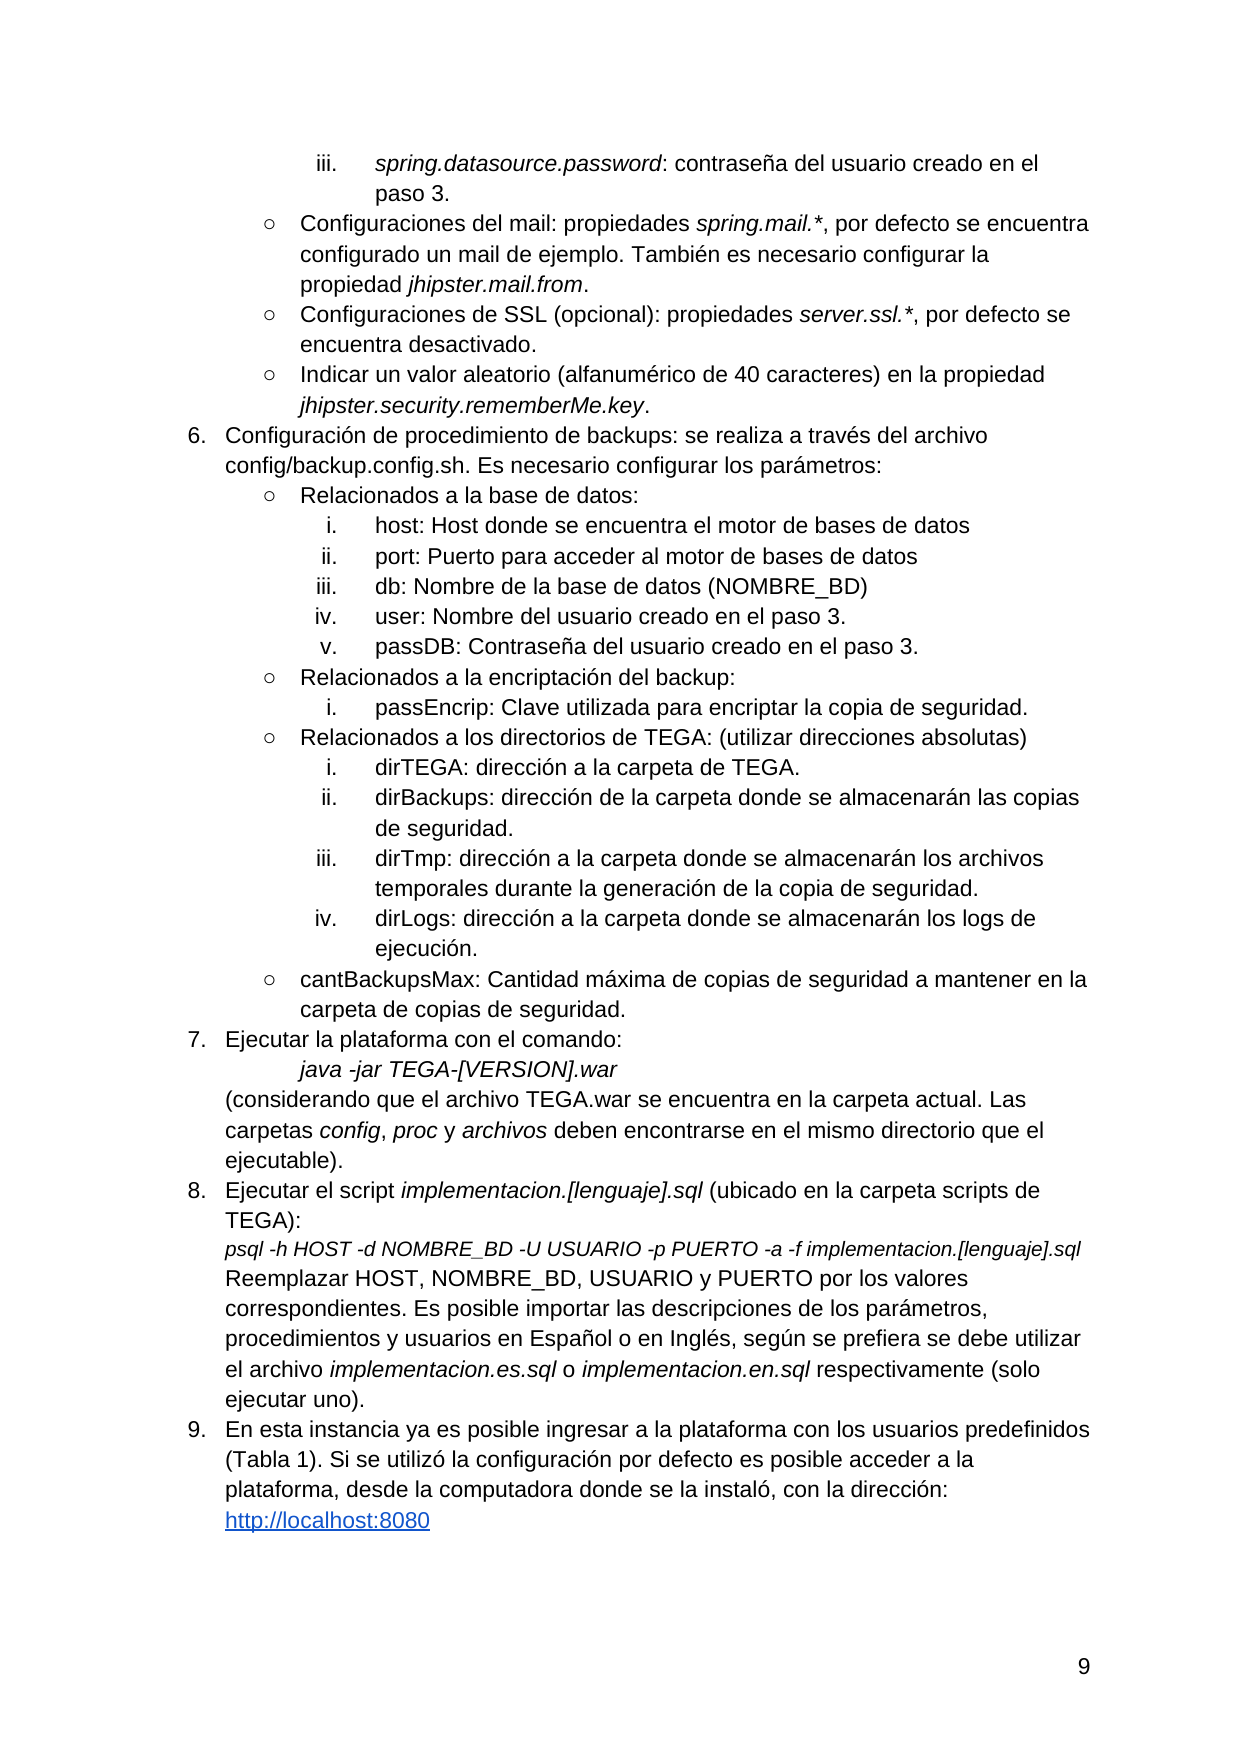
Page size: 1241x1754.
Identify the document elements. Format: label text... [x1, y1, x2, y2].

list spring.datasource.password: contraseña del usuario creado en el paso 3. [337, 150, 1090, 207]
list port: Puerto para acceder al motor de bases de datos [337, 543, 1090, 569]
list dirBackups: dirección de la carpeta donde se almacenarán las copias de seguridad. [337, 784, 1090, 841]
list dirTEGA: dirección a la carpeta de TEGA. [337, 754, 1090, 781]
list host: Host donde se encuentra el motor de bases de datos [337, 512, 1090, 539]
list Ejecutar la plataforma con el comando: java -jar TEGA-[VERSION].war (considerando que el archivo TEGA.war se encuentra en la carpeta actual. Las carpetas config, proc y archivos deben encontrarse en el mismo directorio que el ejecutable). [187, 1026, 1090, 1173]
list dirLogs: dirección a la carpeta donde se almacenarán los logs de ejecución. [337, 905, 1090, 962]
list passDB: Contraseña del usuario creado en el paso 3. [337, 633, 1090, 660]
list Relacionados a los directorios de TEGA: (utilizar direcciones absolutas) [262, 724, 1090, 750]
list Relacionados a la encriptación del backup: [262, 663, 1090, 690]
list En esta instancia ya es posible ingresar a la plataforma con los usuarios predefinidos (Tabla 1). Si se utilizó la configuración por defecto es posible acceder a la plataforma, desde la computadora donde se la instaló, con la dirección: http://localhost:8080 [187, 1416, 1090, 1533]
list Configuración de procedimiento de backups: se realiza a través del archivo config/backup.config.sh. Es necesario configurar los parámetros: [187, 422, 1090, 478]
list Configuraciones de SSL (opcional): propiedades server.ssl.*, por defecto se encuentra desactivado. [262, 301, 1090, 358]
list passEncrip: Clave utilizada para encriptar la copia de seguridad. [337, 694, 1090, 720]
list dirTmp: dirección a la carpeta donde se almacenarán los archivos temporales durante la generación de la copia de seguridad. [337, 845, 1090, 901]
list Ejecutar el script implementacion.[lenguaje].sql (ubicado en la carpeta scripts de TEGA): psql -h HOST -d NOMBRE_BD -U USUARIO -p PUERTO -a -f implementacion.[lenguaje].sql Reemplazar HOST, NOMBRE_BD, USUARIO y PUERTO por los valores correspondientes. Es posible importar las descripciones de los parámetros, procedimientos y usuarios en Español o en Inglés, según se prefiera se debe utilizar el archivo implementacion.es.sql o implementacion.en.sql respectivamente (solo ejecutar uno). [187, 1177, 1090, 1412]
list db: Nombre de la base de datos (NOMBRE_BD) [337, 573, 1090, 599]
list user: Nombre del usuario creado en el paso 3. [337, 603, 1090, 629]
list Relacionados a la base de datos: [262, 482, 1090, 509]
list Configuraciones del mail: propiedades spring.mail.*, por defecto se encuentra configurado un mail de ejemplo. También es necesario configurar la propiedad jhipster.mail.from. [262, 210, 1090, 297]
list Indicar un valor aleatorio (alfanumérico de 40 caracteres) en la propiedad jhipster.security.rememberMe.key. [262, 361, 1090, 418]
list cantBackupsMax: Cantidad máxima de copias de seguridad a mantener en la carpeta de copias de seguridad. [262, 966, 1090, 1022]
